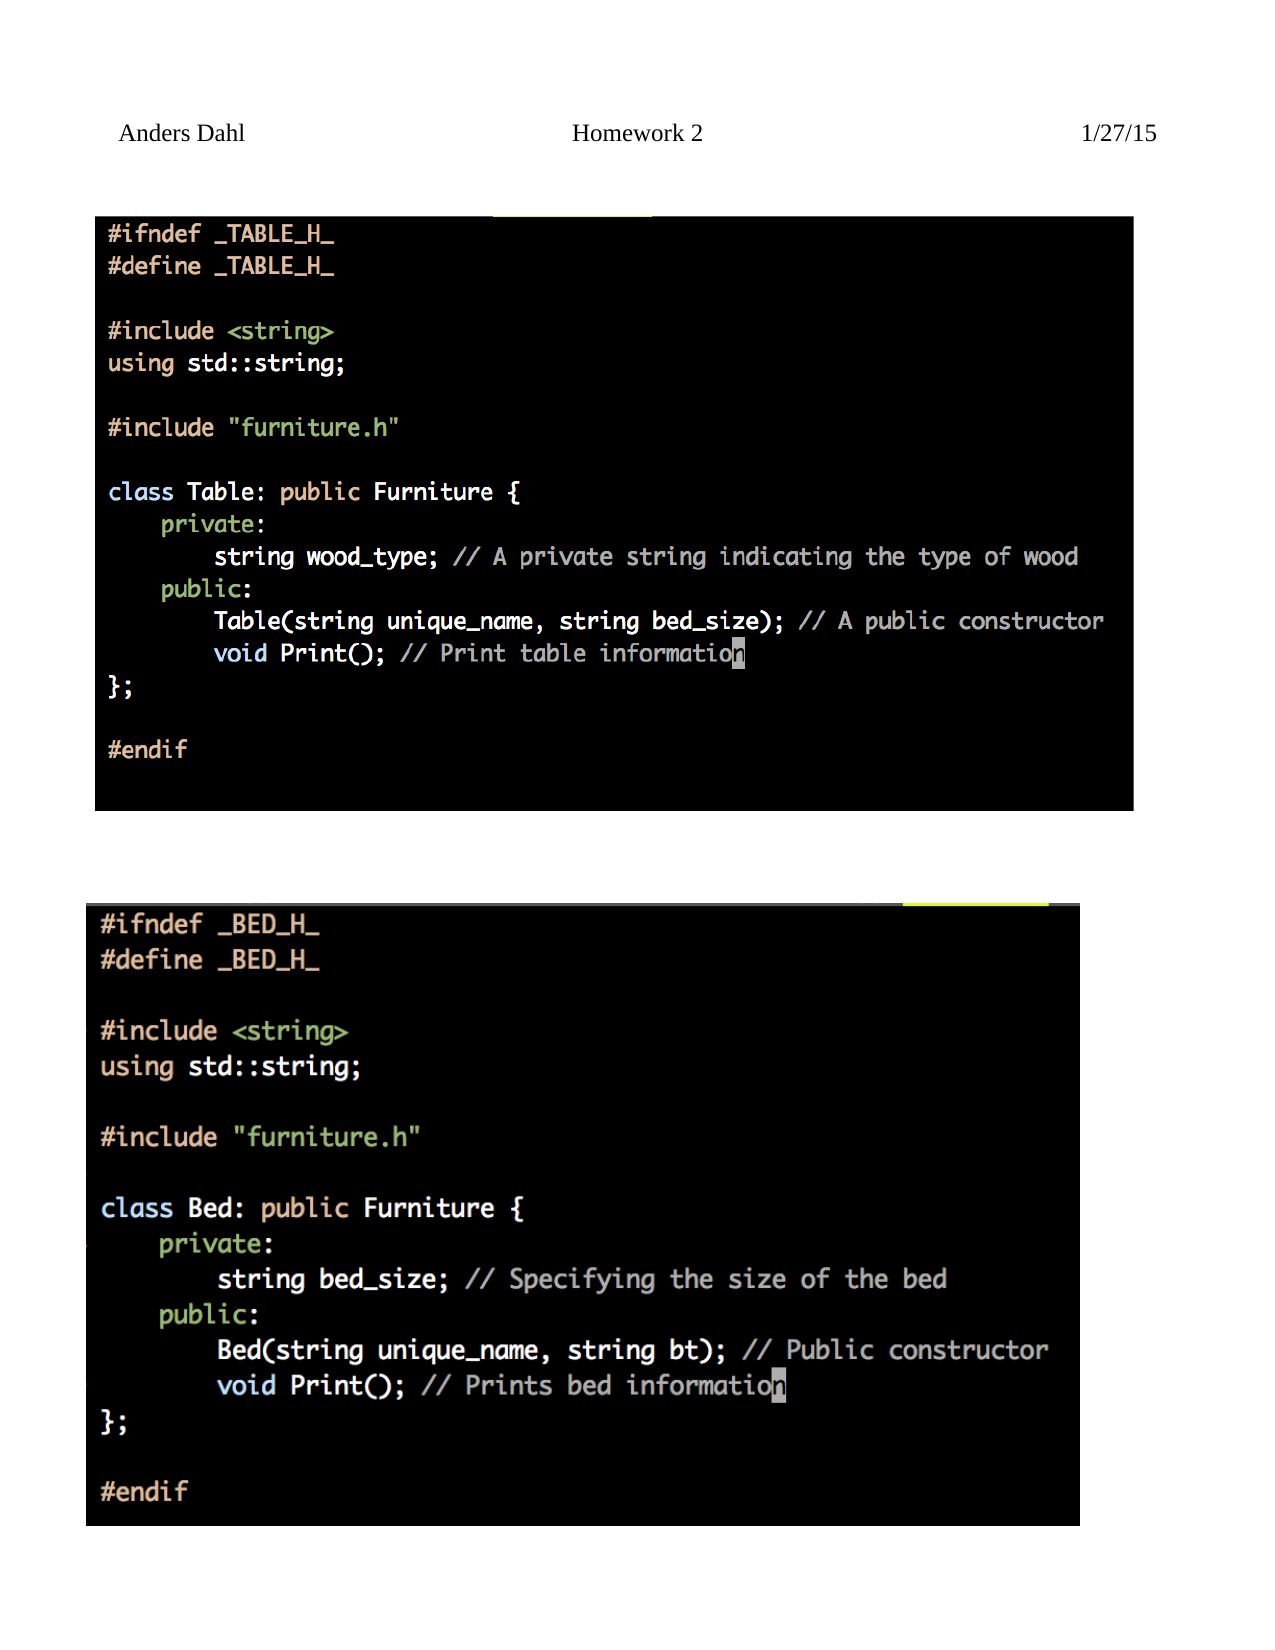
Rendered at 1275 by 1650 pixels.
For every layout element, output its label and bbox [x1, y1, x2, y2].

picture [95, 216, 1134, 811]
picture [86, 903, 1080, 1526]
